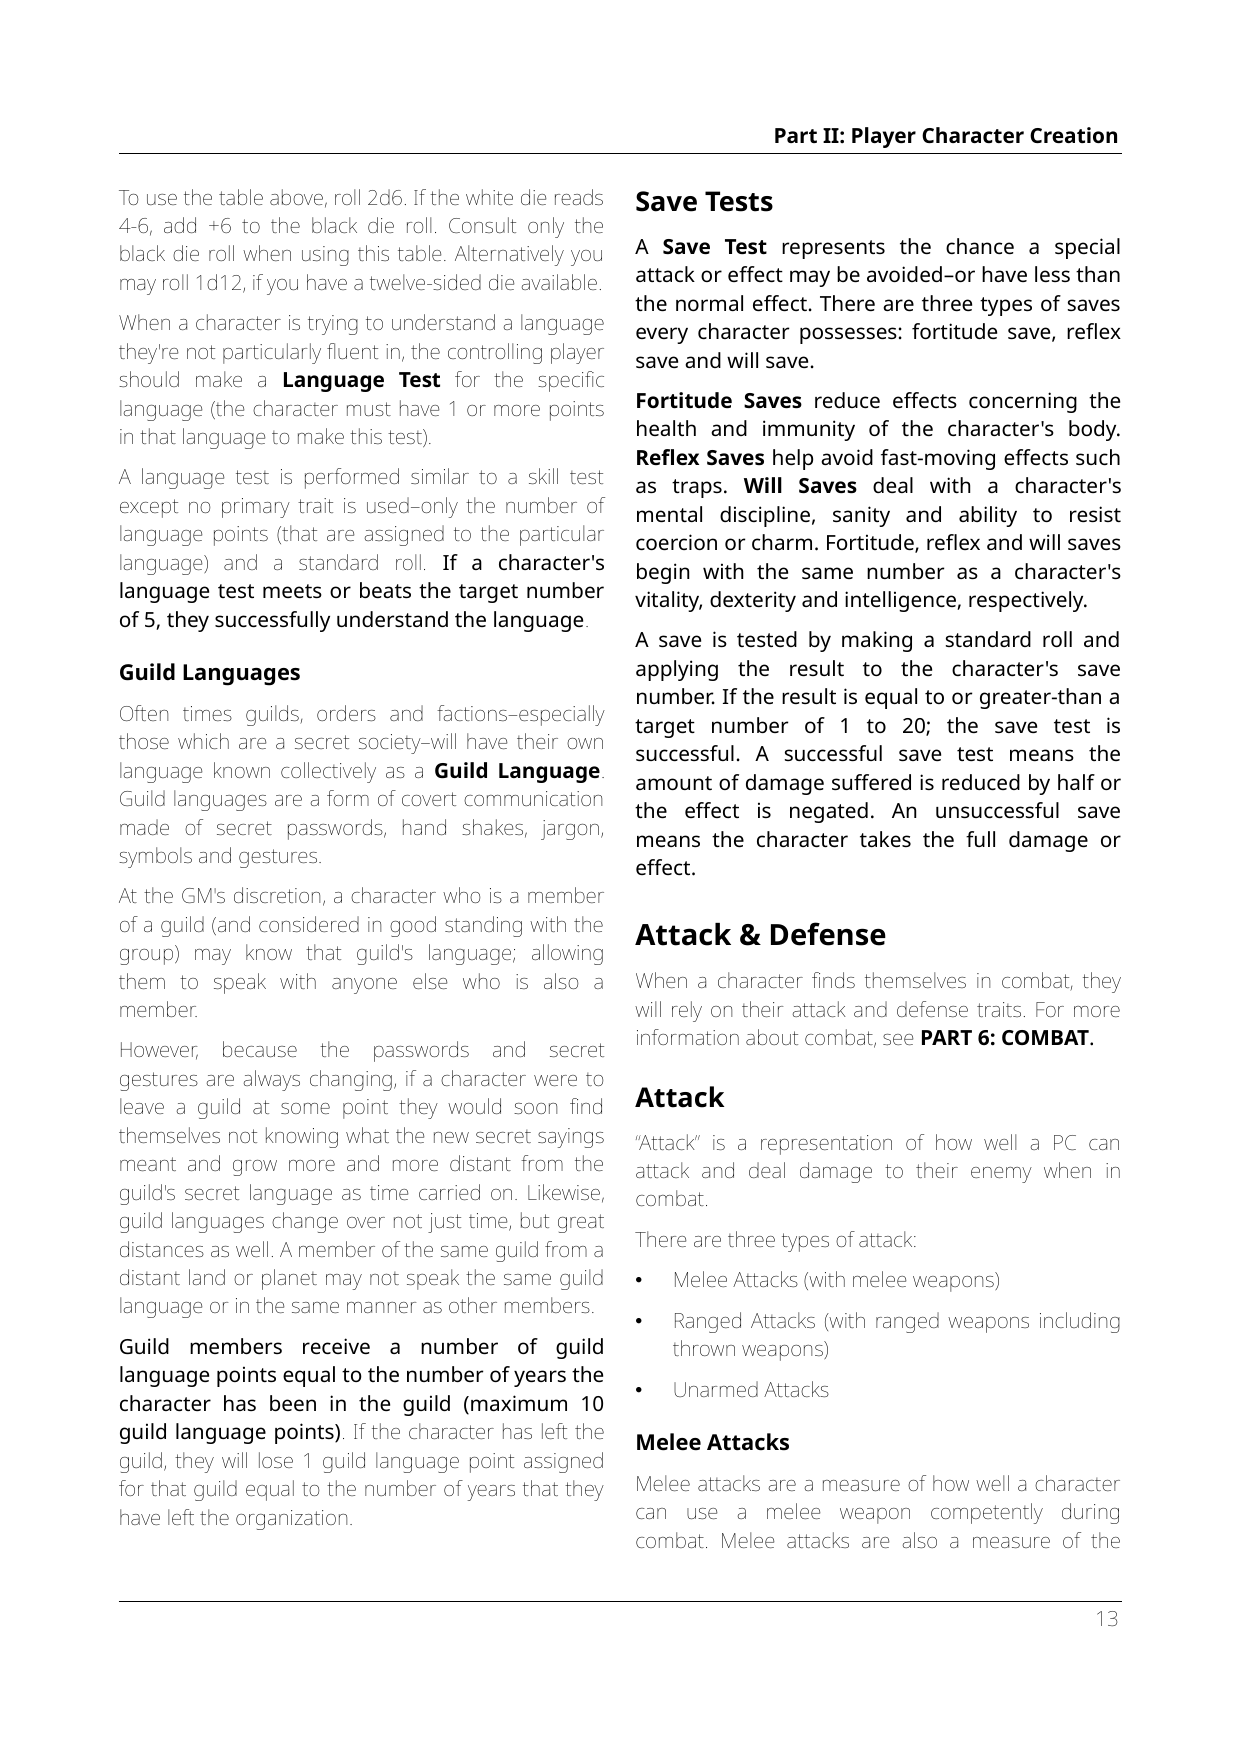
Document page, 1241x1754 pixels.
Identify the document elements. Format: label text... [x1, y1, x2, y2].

text At the GM's discretion, a character who is a member of a guild (and considered in good standing with the group) may know that guild's language; allowing them to speak with anyone else who is also a member. [118, 881, 605, 1024]
subtitle Save Tests [635, 183, 1122, 219]
text When a character is trying to understand a language they're not particularly fluent in, the controlling player should make a Language Test for the specific language (the character must have 1 or more points in that language to make this test). [118, 308, 605, 451]
text Fortitude Saves reduce effects concerning the health and immunity of the character's body. Reflex Saves help avoid fast-moving effects such as traps. Will Saves deal with a character's mental discipline, sanity and ability to resist coercion or charm. Fortitude, reflex and will saves begin with the same number as a character's vitality, dexterity and intelligence, respectively. [635, 386, 1122, 614]
text However, because the passwords and secret gestures are always changing, if a character were to leave a guild at some point they would soon find themselves not knowing what the new secret sayings meant and grow more and more distant from the guild's secret language as time carried on. Likewise, guild languages change over not just time, but great distances as well. A member of the same guild from a distant land or planet may not speak the same guild language or in the same manner as other members. [118, 1036, 605, 1320]
text Guild Languages [118, 657, 605, 687]
list Melee Attacks (with melee weapons) [635, 1265, 1122, 1294]
text Melee attacks are a measure of how well a character can use a melee weapon competently during combat. Melee attacks are also a measure of the [635, 1469, 1122, 1554]
text “Attack” is a representation of how well a PC can attack and deal damage to their enemy when in combat. [635, 1128, 1122, 1213]
text Often times guilds, orders and factions–especially those which are a secret society–will have their own language known collectively as a Guild Language. Guild languages are a form of covert communication made of secret passwords, hand shakes, jargon, symbols and gestures. [118, 699, 605, 869]
text There are three types of attack: [635, 1225, 1122, 1253]
text Guild members receive a number of guild language points equal to the number of years the character has been in the guild (maximum 10 guild language points). If the character has left the guild, they will lose 1 guild language point assigned for that guild equal to the number of years that they have left the organization. [118, 1332, 605, 1531]
text A language test is performed similar to a skill test except no primary trait is used–only the number of language points (that are assigned to the particular language) and a standard roll. If a character's language test meets or beats the target number of 5, they successfully understand the language. [118, 462, 605, 633]
text When a character finds themselves in combat, they will rely on their attack and defense traits. For more information about combat, see PART 6: COMBAT. [635, 967, 1122, 1052]
text Melee Attacks [635, 1427, 1122, 1457]
text A Save Test represents the chance a special attack or effect may be avoided–or have less than the normal effect. There are three types of saves every character possesses: fortitude save, reflex save and will save. [635, 232, 1122, 374]
subtitle Attack & Defense [635, 914, 1122, 954]
list Ranged Attacks (with ranged weapons including thrown weapons) [635, 1306, 1122, 1363]
list Unarmed Attacks [635, 1375, 1122, 1403]
text Attack [635, 1079, 1122, 1116]
text To use the table above, roll 2d6. If the white die reads 4-6, add +6 to the black die roll. Consult only the black die roll when using this table. Alternatively you may roll 1d12, if you have a twelve-sided die available. [118, 183, 605, 296]
text A save is tested by making a standard roll and applying the result to the character's save number. If the result is equal to or greater-than a target number of 1 to 20; the save test is successful. A successful save test means the amount of damage suffered is reduced by half or the effect is negated. An unsuccessful save means the character takes the full damage or effect. [635, 626, 1122, 882]
